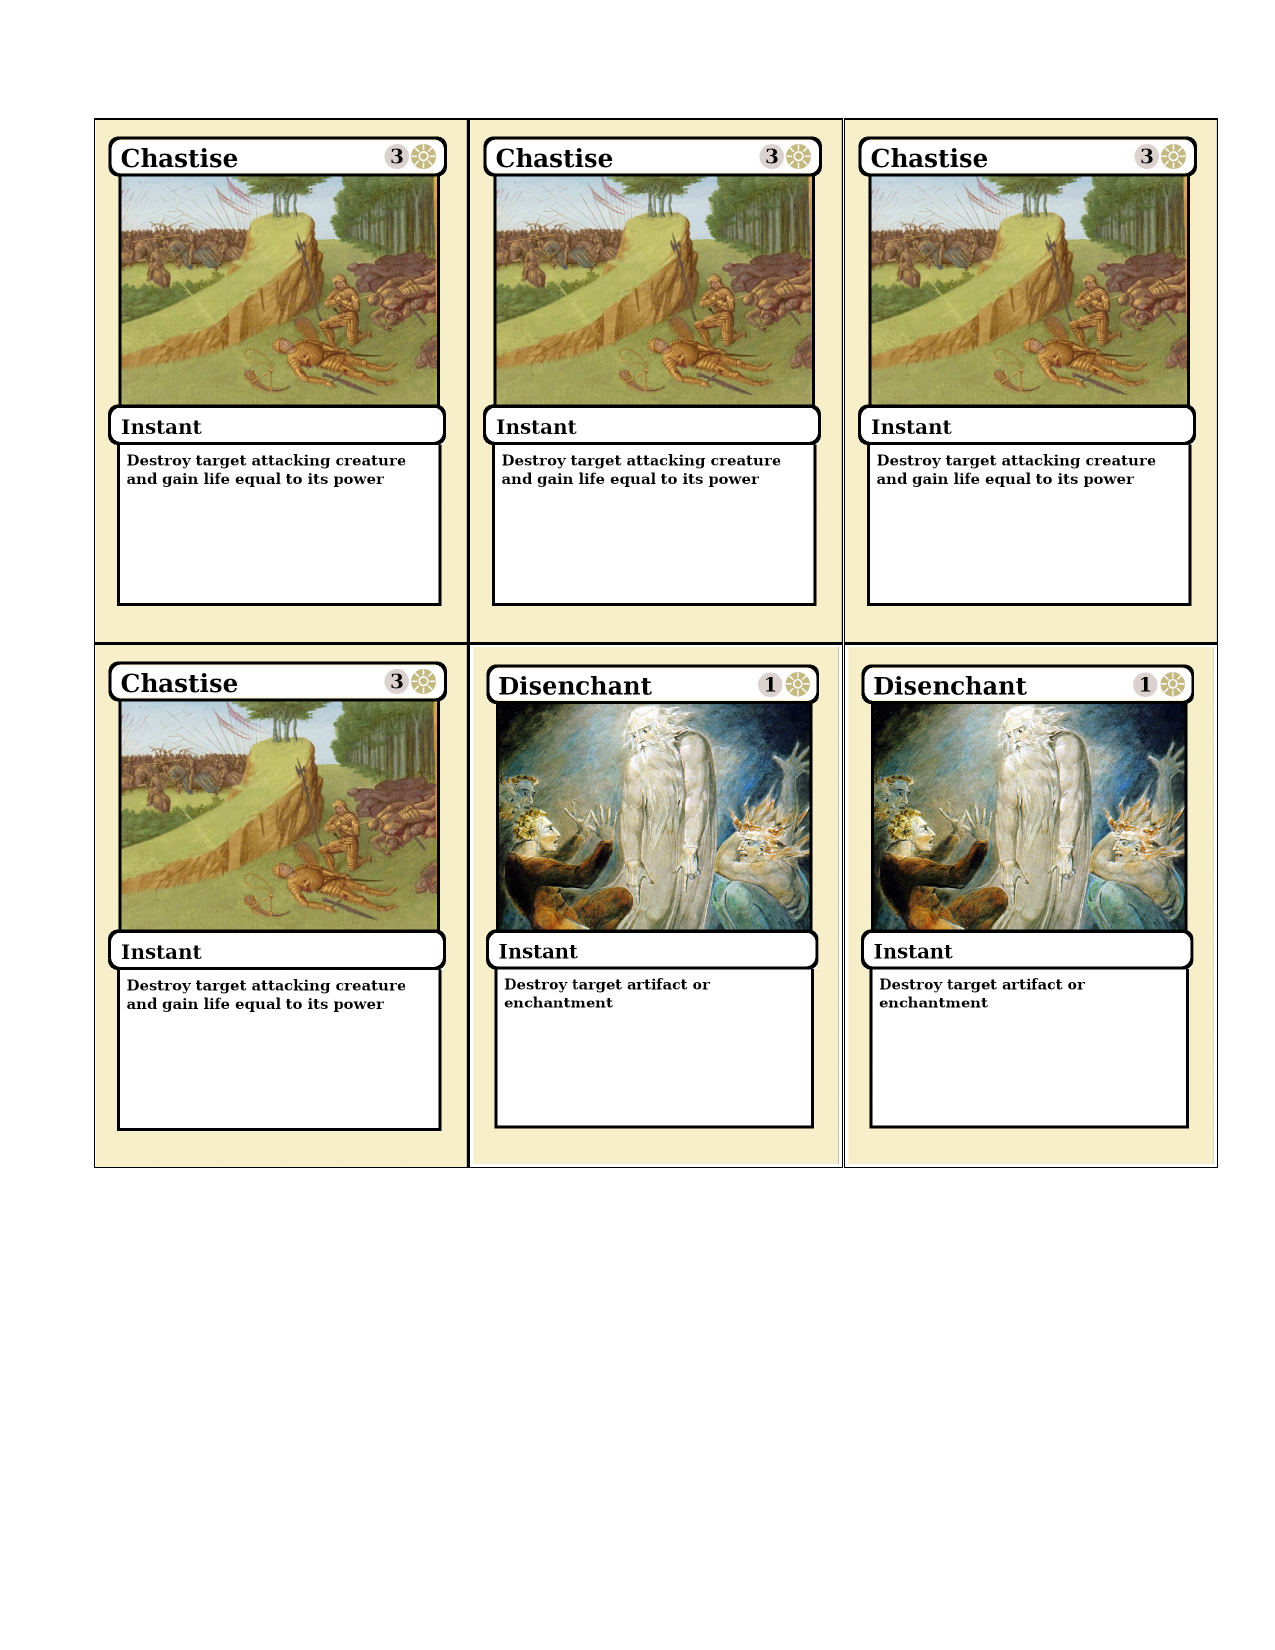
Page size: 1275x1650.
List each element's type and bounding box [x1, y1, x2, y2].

picture [473, 647, 839, 1164]
picture [470, 120, 842, 642]
picture [95, 120, 467, 642]
picture [848, 647, 1214, 1164]
picture [845, 120, 1217, 642]
picture [95, 645, 467, 1167]
